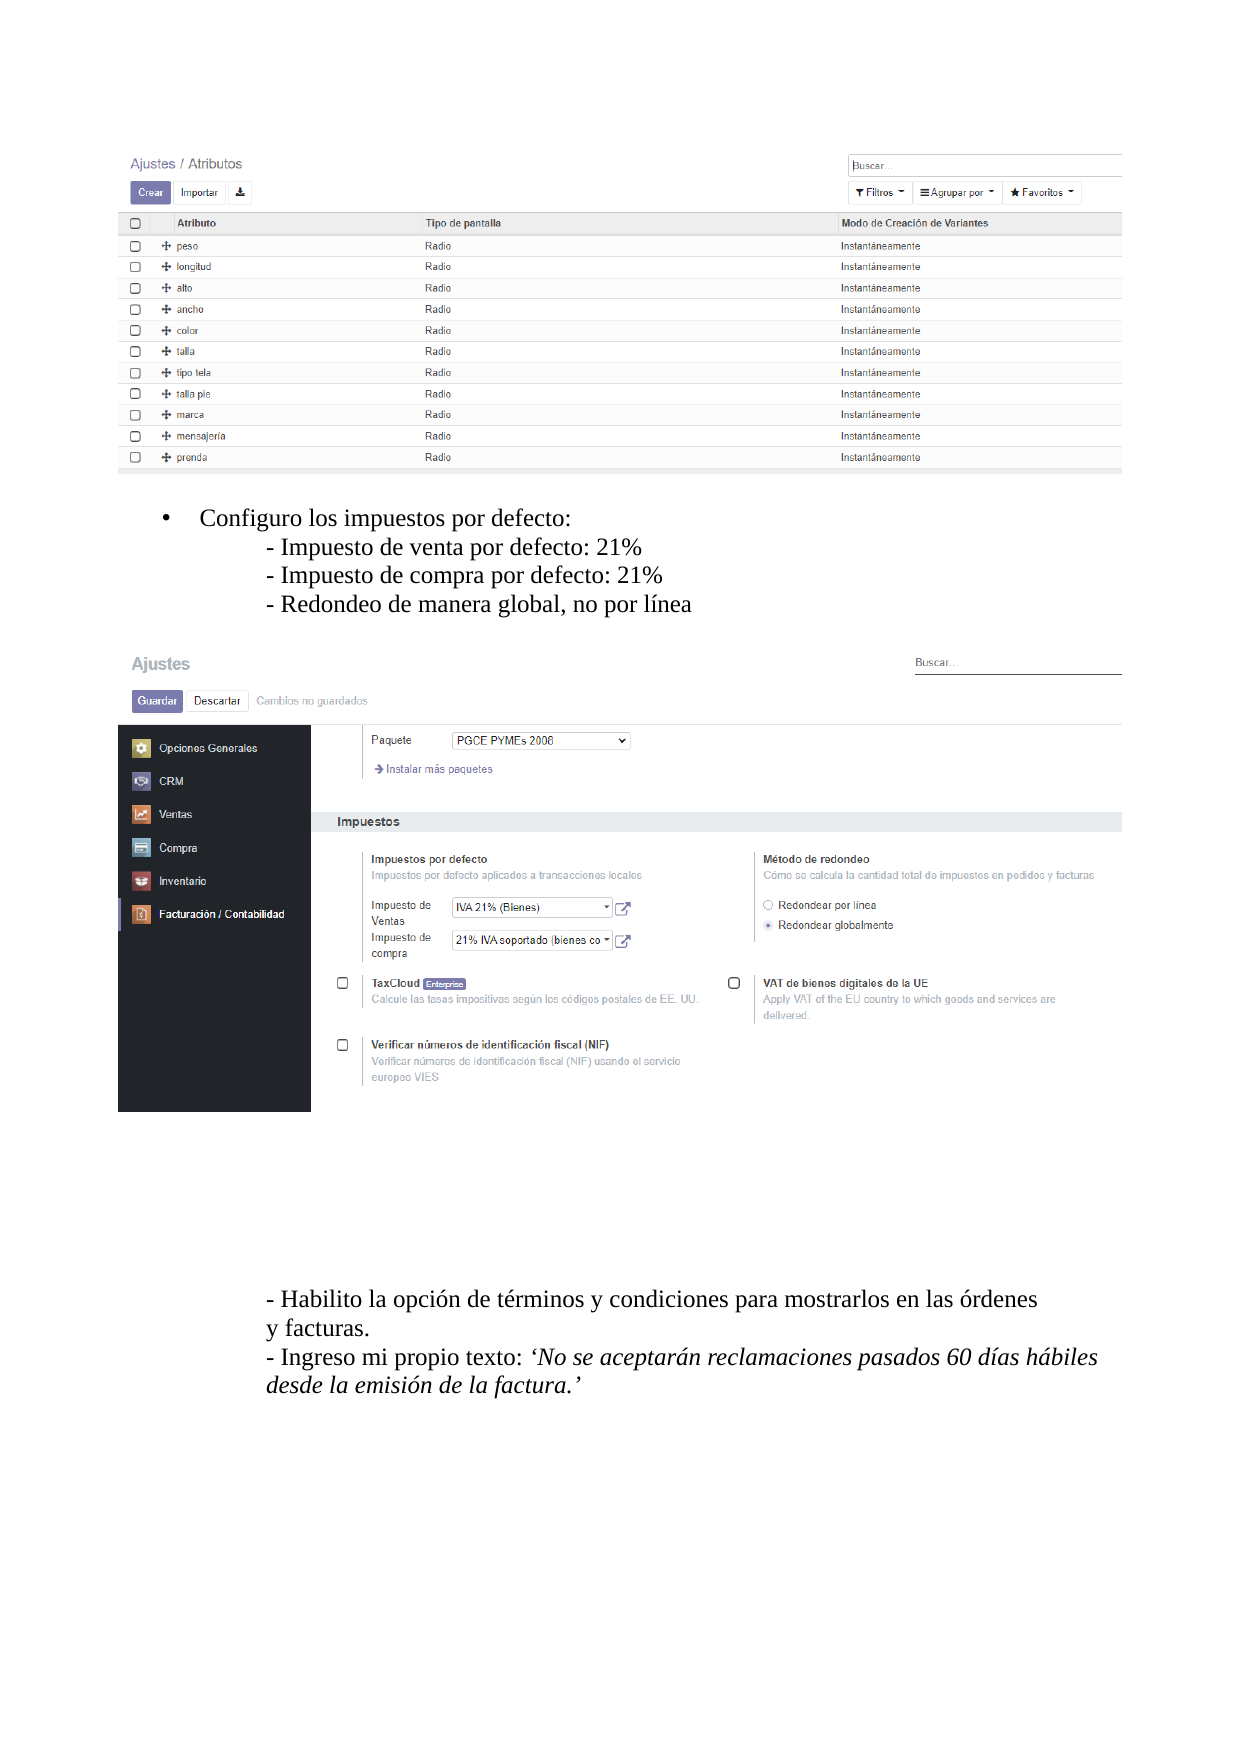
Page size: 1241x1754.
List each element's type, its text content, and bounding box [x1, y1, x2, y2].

picture [118, 146, 1123, 475]
text - Ingreso mi propio texto: ‘No se aceptarán reclamaciones pasados 60 días hábiles desde la emisión de la factura.’ [118, 1342, 1122, 1399]
text - Habilito la opción de términos y condiciones para mostrarlos en las órdenes [118, 1284, 1122, 1313]
text y facturas. [118, 1313, 1122, 1342]
text - Impuesto de compra por defecto: 21% [118, 560, 1122, 589]
picture [118, 646, 1123, 1112]
text - Impuesto de venta por defecto: 21% [118, 532, 1122, 560]
text - Redondeo de manera global, no por línea [118, 589, 1122, 618]
list Configuro los impuestos por defecto: [162, 503, 1122, 532]
